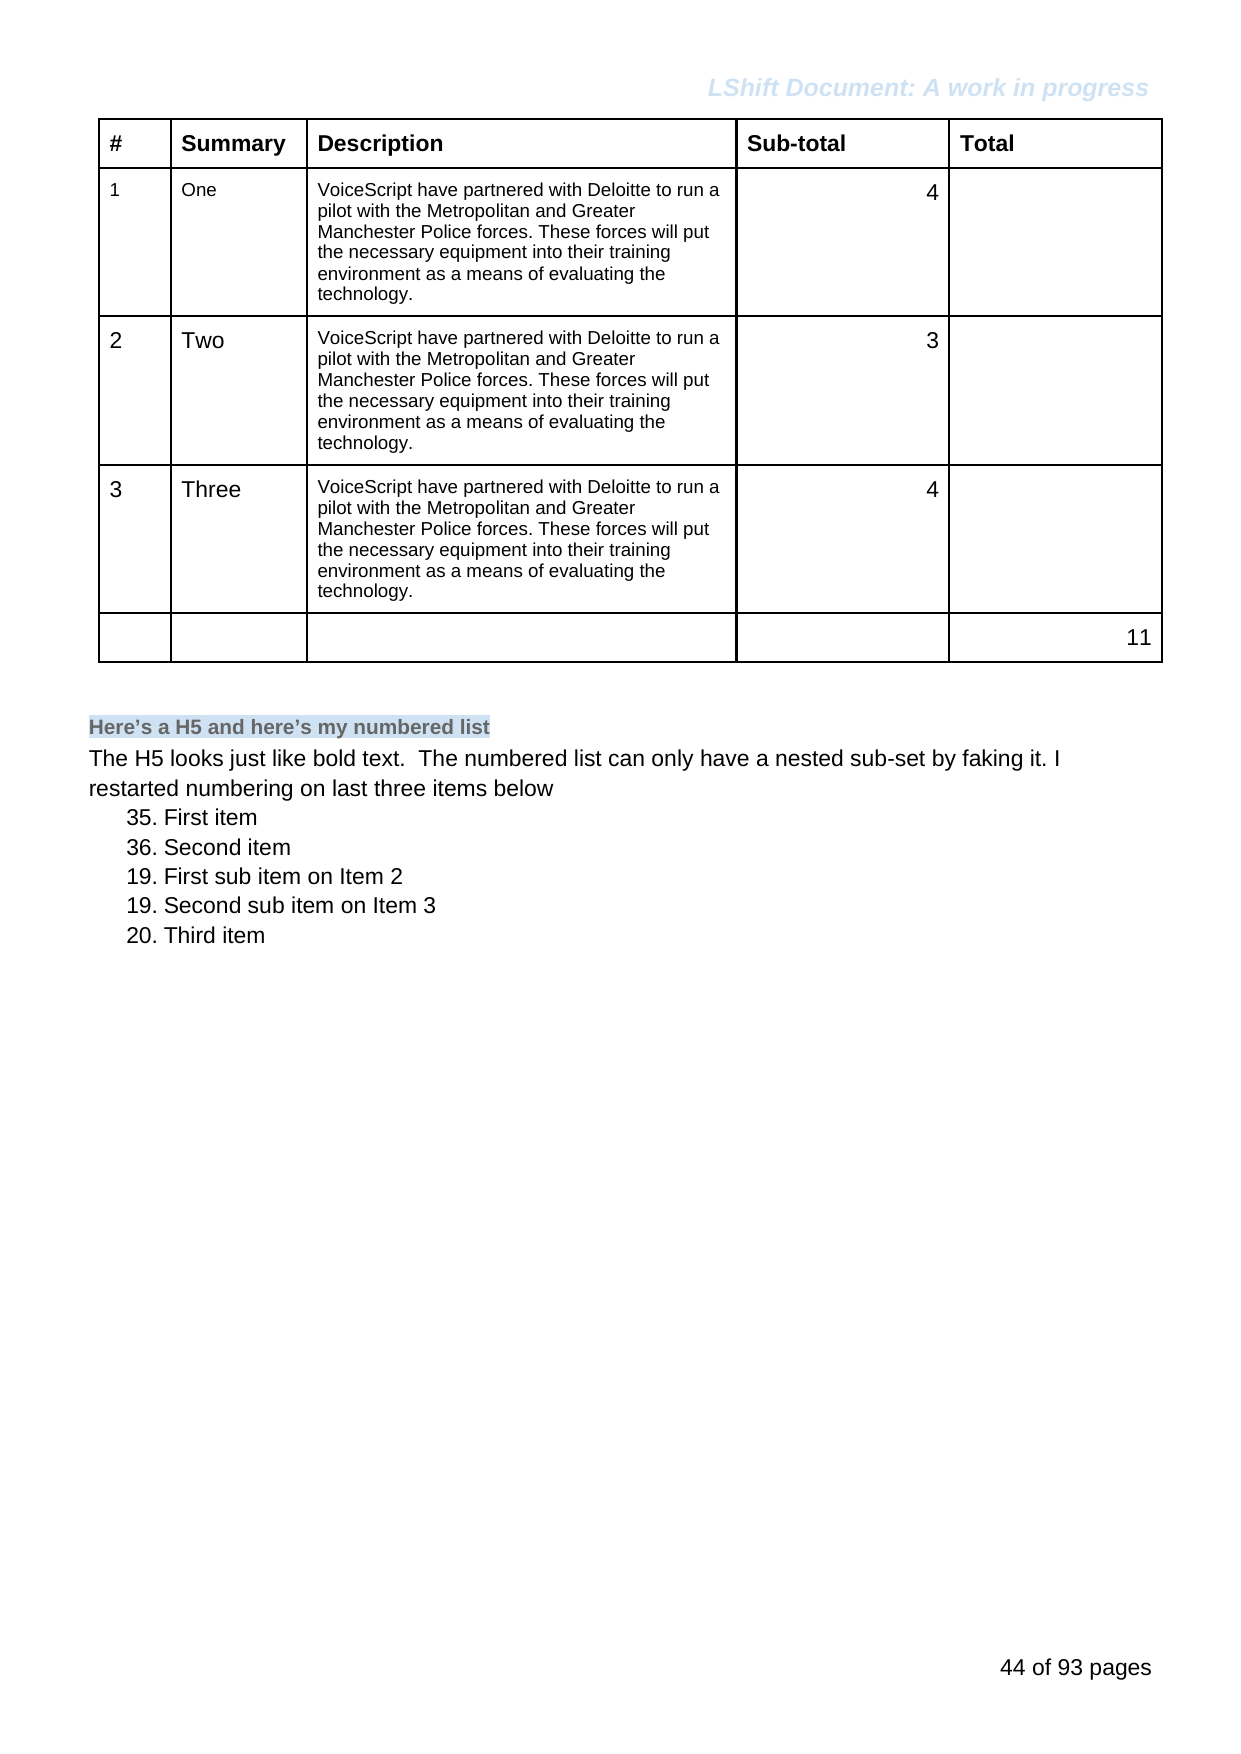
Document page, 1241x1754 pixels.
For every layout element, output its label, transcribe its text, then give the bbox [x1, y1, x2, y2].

table_cell [950, 169, 1161, 315]
text The H5 looks just like bold text. The numbered list can only have a nested sub-set by faking it. I restarted numbering on last three items below [88, 746, 1152, 801]
table_cell [950, 466, 1161, 612]
subtitle Here’s a H5 and here’s my numbered list [490, 715, 1152, 738]
table_cell 4 [738, 466, 948, 612]
table_header Description [308, 120, 735, 167]
list First item [126, 805, 1152, 830]
table_cell VoiceScript have partnered with Deloitte to run a pilot with the Metropolitan and Greater Manchester Police forces. These forces will put the necessary equipment into their training environment as a means of evaluating the technology. [308, 317, 735, 464]
table_cell One [172, 169, 306, 315]
table_cell Three [172, 466, 306, 612]
table_cell [172, 614, 306, 661]
table_cell 4 [738, 169, 948, 315]
table_cell 3 [100, 466, 170, 612]
table_cell 3 [738, 317, 948, 464]
table_cell [100, 614, 170, 661]
table_cell 1 [100, 169, 170, 315]
table_cell [738, 614, 948, 661]
table_cell [950, 317, 1161, 464]
table_cell VoiceScript have partnered with Deloitte to run a pilot with the Metropolitan and Greater Manchester Police forces. These forces will put the necessary equipment into their training environment as a means of evaluating the technology. [308, 466, 735, 612]
table_header Summary [172, 120, 306, 167]
table_cell VoiceScript have partnered with Deloitte to run a pilot with the Metropolitan and Greater Manchester Police forces. These forces will put the necessary equipment into their training environment as a means of evaluating the technology. [308, 169, 735, 315]
list First sub item on Item 2 [126, 863, 1152, 889]
table_header Total [950, 120, 1161, 167]
table_header # [100, 120, 170, 167]
list Second sub item on Item 3 [126, 893, 1152, 918]
table_header Sub-total [738, 120, 948, 167]
table_cell [308, 614, 735, 661]
table_cell 11 [950, 614, 1161, 661]
list Second item [126, 834, 1152, 860]
table_cell Two [172, 317, 306, 464]
list Third item [126, 922, 1152, 948]
table_cell 2 [100, 317, 170, 464]
